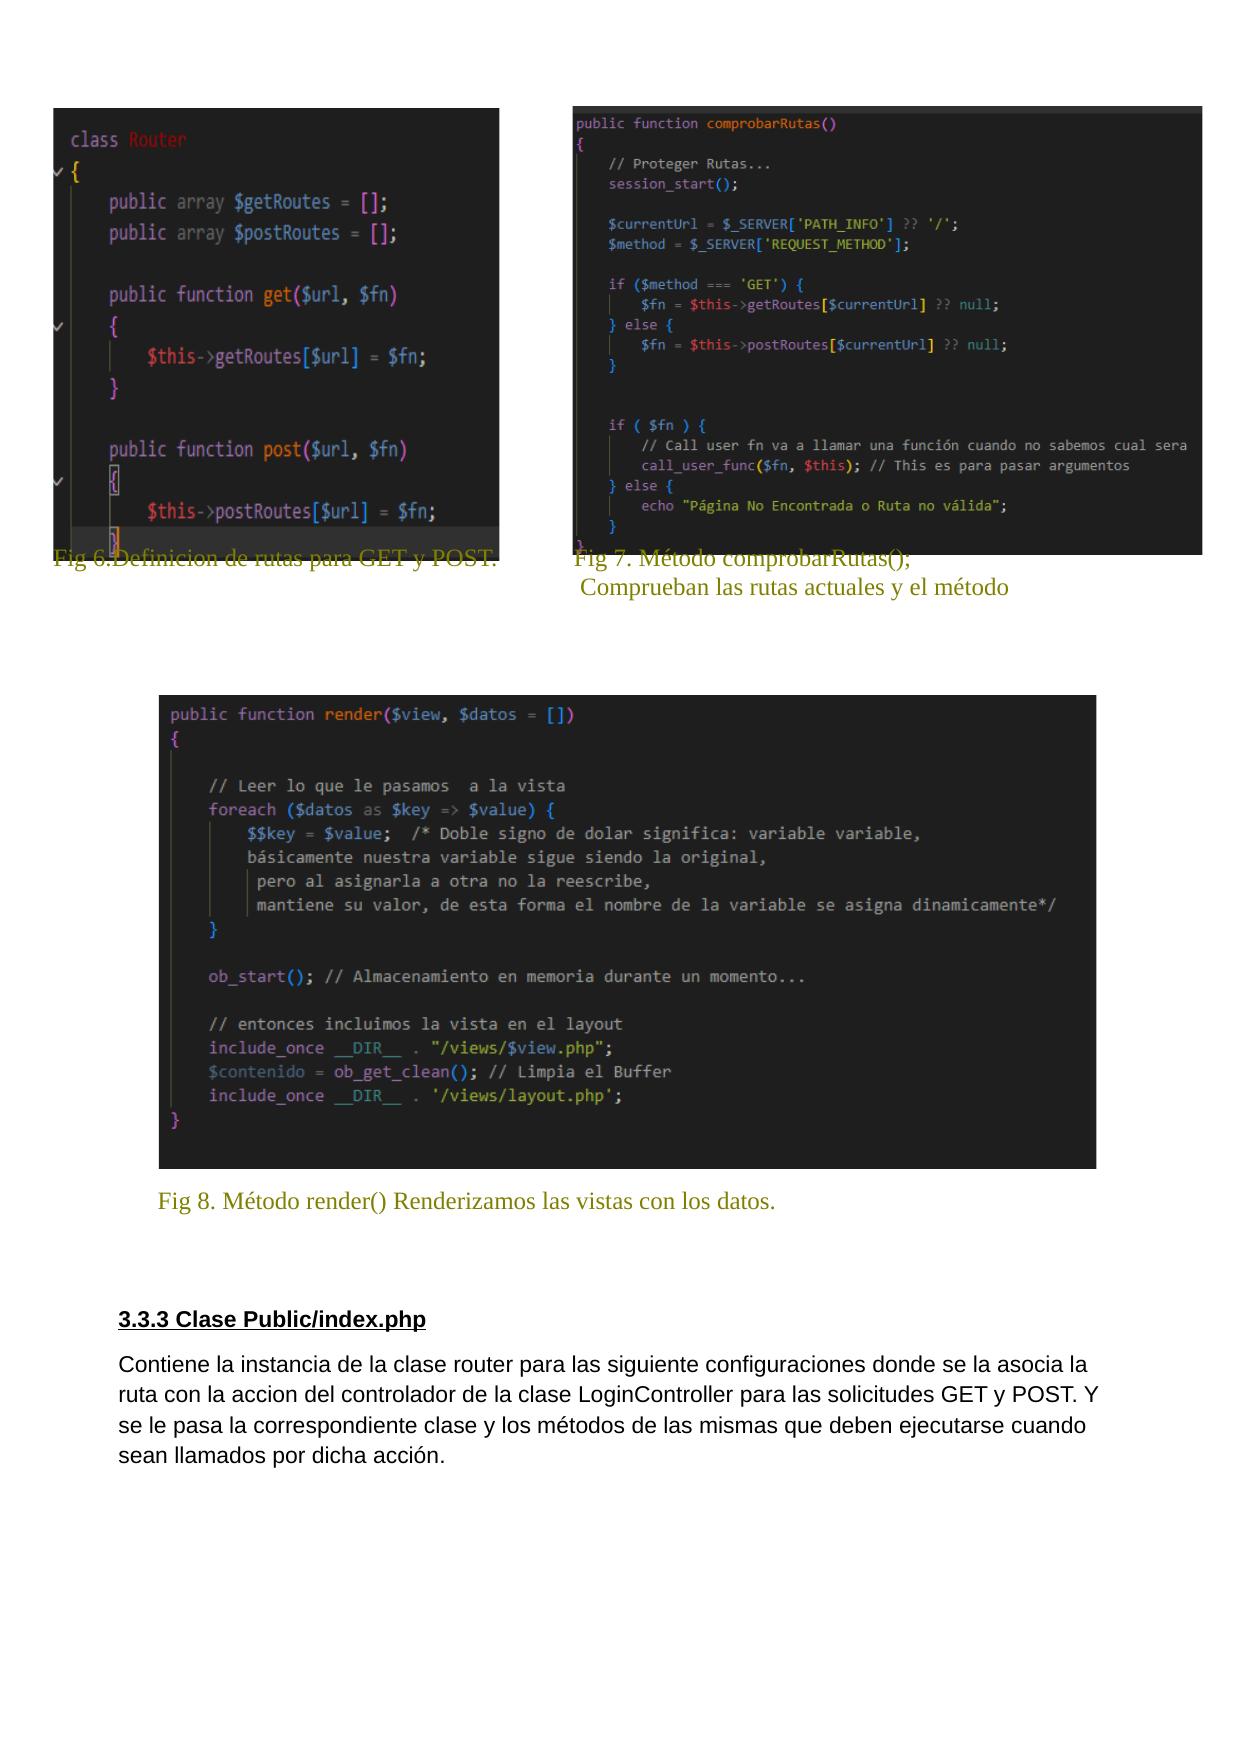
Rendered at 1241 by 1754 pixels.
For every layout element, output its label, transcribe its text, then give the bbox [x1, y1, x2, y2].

picture [158, 695, 1097, 1169]
picture [449, 551, 459, 561]
picture [53, 108, 500, 561]
picture [116, 551, 125, 561]
picture [572, 106, 1203, 555]
text Contiene la instancia de la clase router para las siguiente configuraciones donde se la asocia la ruta con la accion del controlador de la clase LoginController para las solicitudes GET y POST. Y se le pasa la correspondiente clase y los métodos de las mismas que deben ejecutarse cuando sean llamados por dicha acción. [118, 1351, 1122, 1468]
text 3.3.3 Clase Public/index.php [118, 1306, 1122, 1333]
